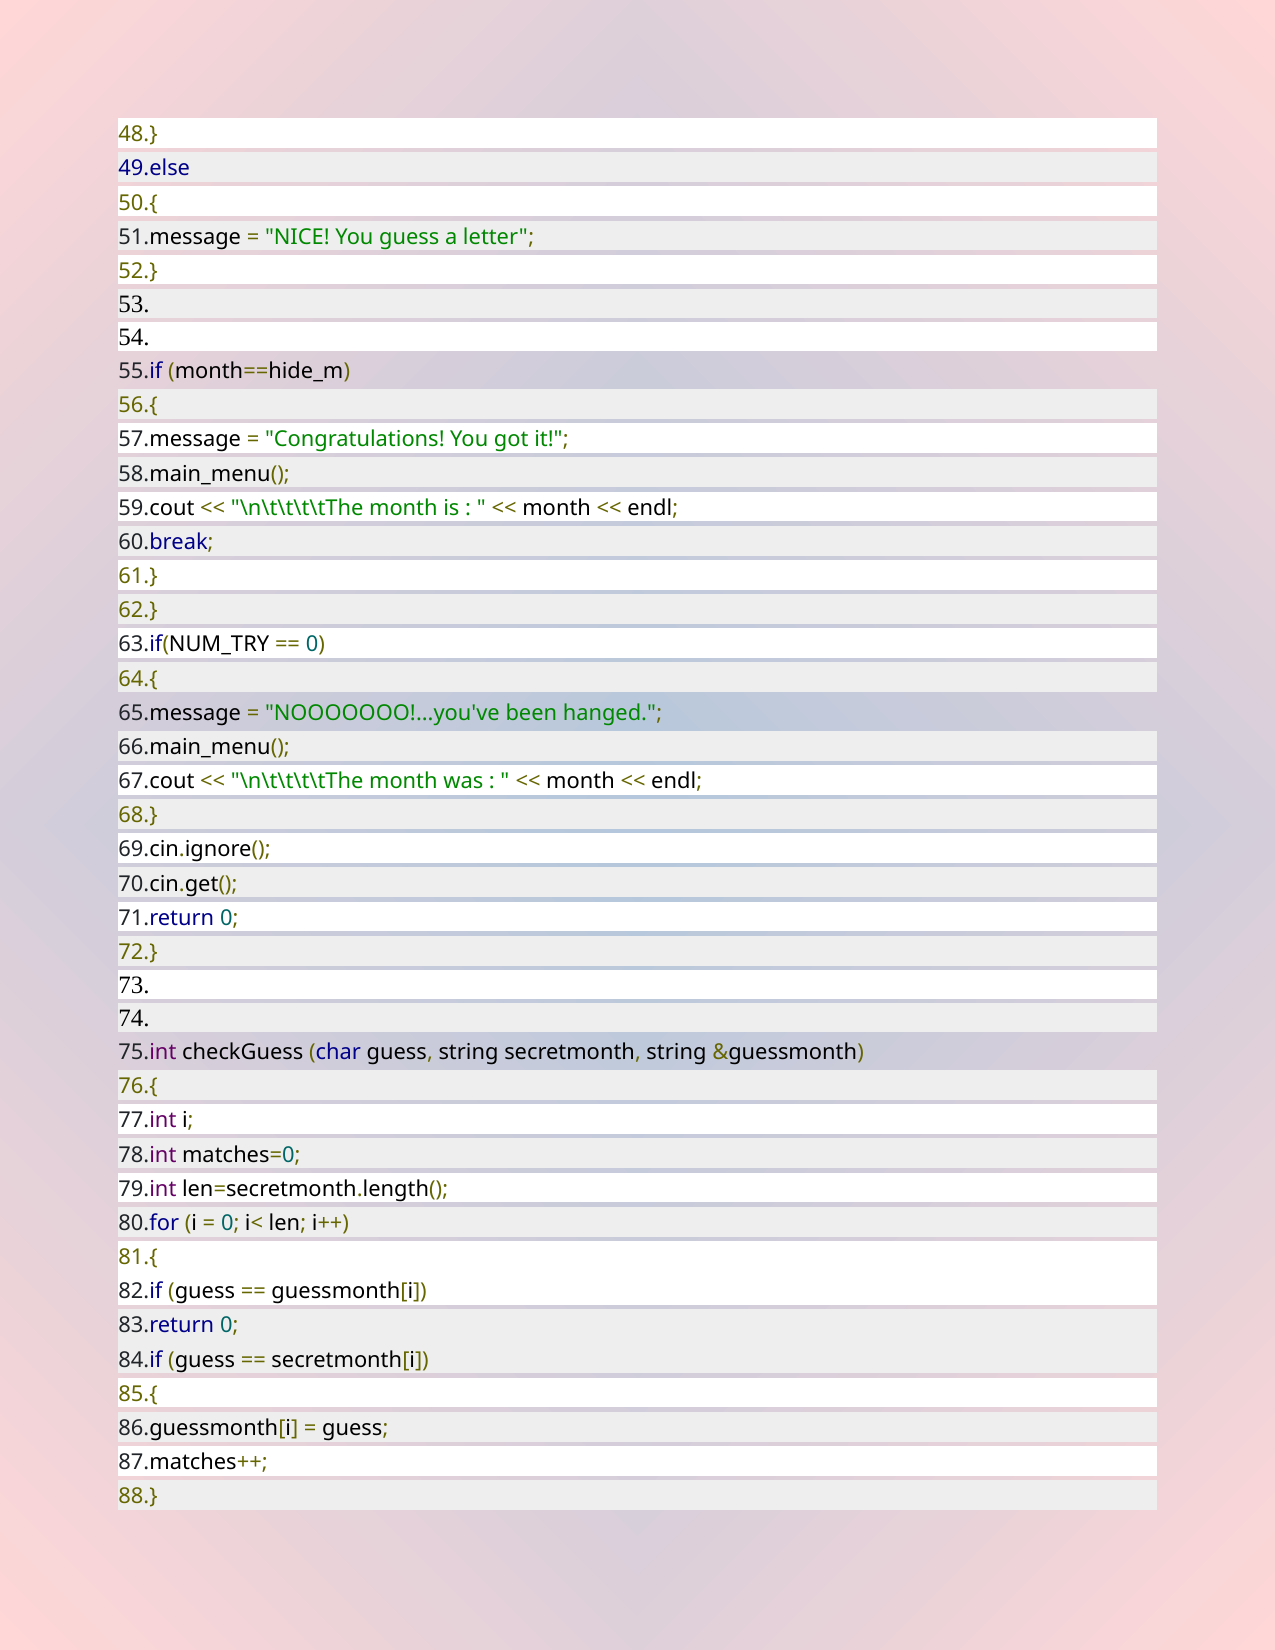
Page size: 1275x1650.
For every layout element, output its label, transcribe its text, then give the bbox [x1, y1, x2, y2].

list { [118, 389, 1157, 419]
list cout << "\n\t\t\t\tThe month is : " << month << endl; [118, 492, 1157, 521]
list return 0; [118, 1309, 1157, 1339]
list } [118, 594, 1157, 624]
list { [118, 1241, 1157, 1271]
list else [118, 152, 1157, 182]
list return 0; [118, 902, 1157, 931]
list } [118, 1480, 1157, 1510]
list } [118, 118, 1157, 148]
list matches++; [118, 1446, 1157, 1476]
list { [118, 186, 1157, 216]
list break; [118, 526, 1157, 556]
list message = "Congratulations! You got it!"; [118, 423, 1157, 453]
list if(NUM_TRY == 0) [118, 628, 1157, 658]
list int matches=0; [118, 1138, 1157, 1168]
list for (i = 0; i< len; i++) [118, 1207, 1157, 1237]
list int checkGuess (char guess, string secretmonth, string &guessmonth) [118, 1036, 1157, 1066]
list int len=secretmonth.length(); [118, 1173, 1157, 1202]
list { [118, 662, 1157, 692]
list } [118, 799, 1157, 829]
list cin.ignore(); [118, 833, 1157, 863]
list } [118, 936, 1157, 966]
list if (guess == guessmonth[i]) [118, 1275, 1157, 1305]
list if (guess == secretmonth[i]) [118, 1343, 1157, 1373]
list { [118, 1378, 1157, 1407]
list if (month==hide_m) [118, 355, 1157, 385]
list message = "NICE! You guess a letter"; [118, 221, 1157, 250]
list main_menu(); [118, 731, 1157, 761]
list main_menu(); [118, 457, 1157, 487]
list } [118, 255, 1157, 284]
list } [118, 560, 1157, 590]
list cout << "\n\t\t\t\tThe month was : " << month << endl; [118, 765, 1157, 795]
list { [118, 1070, 1157, 1100]
list cin.get(); [118, 867, 1157, 897]
list guessmonth[i] = guess; [118, 1412, 1157, 1442]
list int i; [118, 1104, 1157, 1134]
list message = "NOOOOOOO!...you've been hanged."; [118, 697, 1157, 726]
